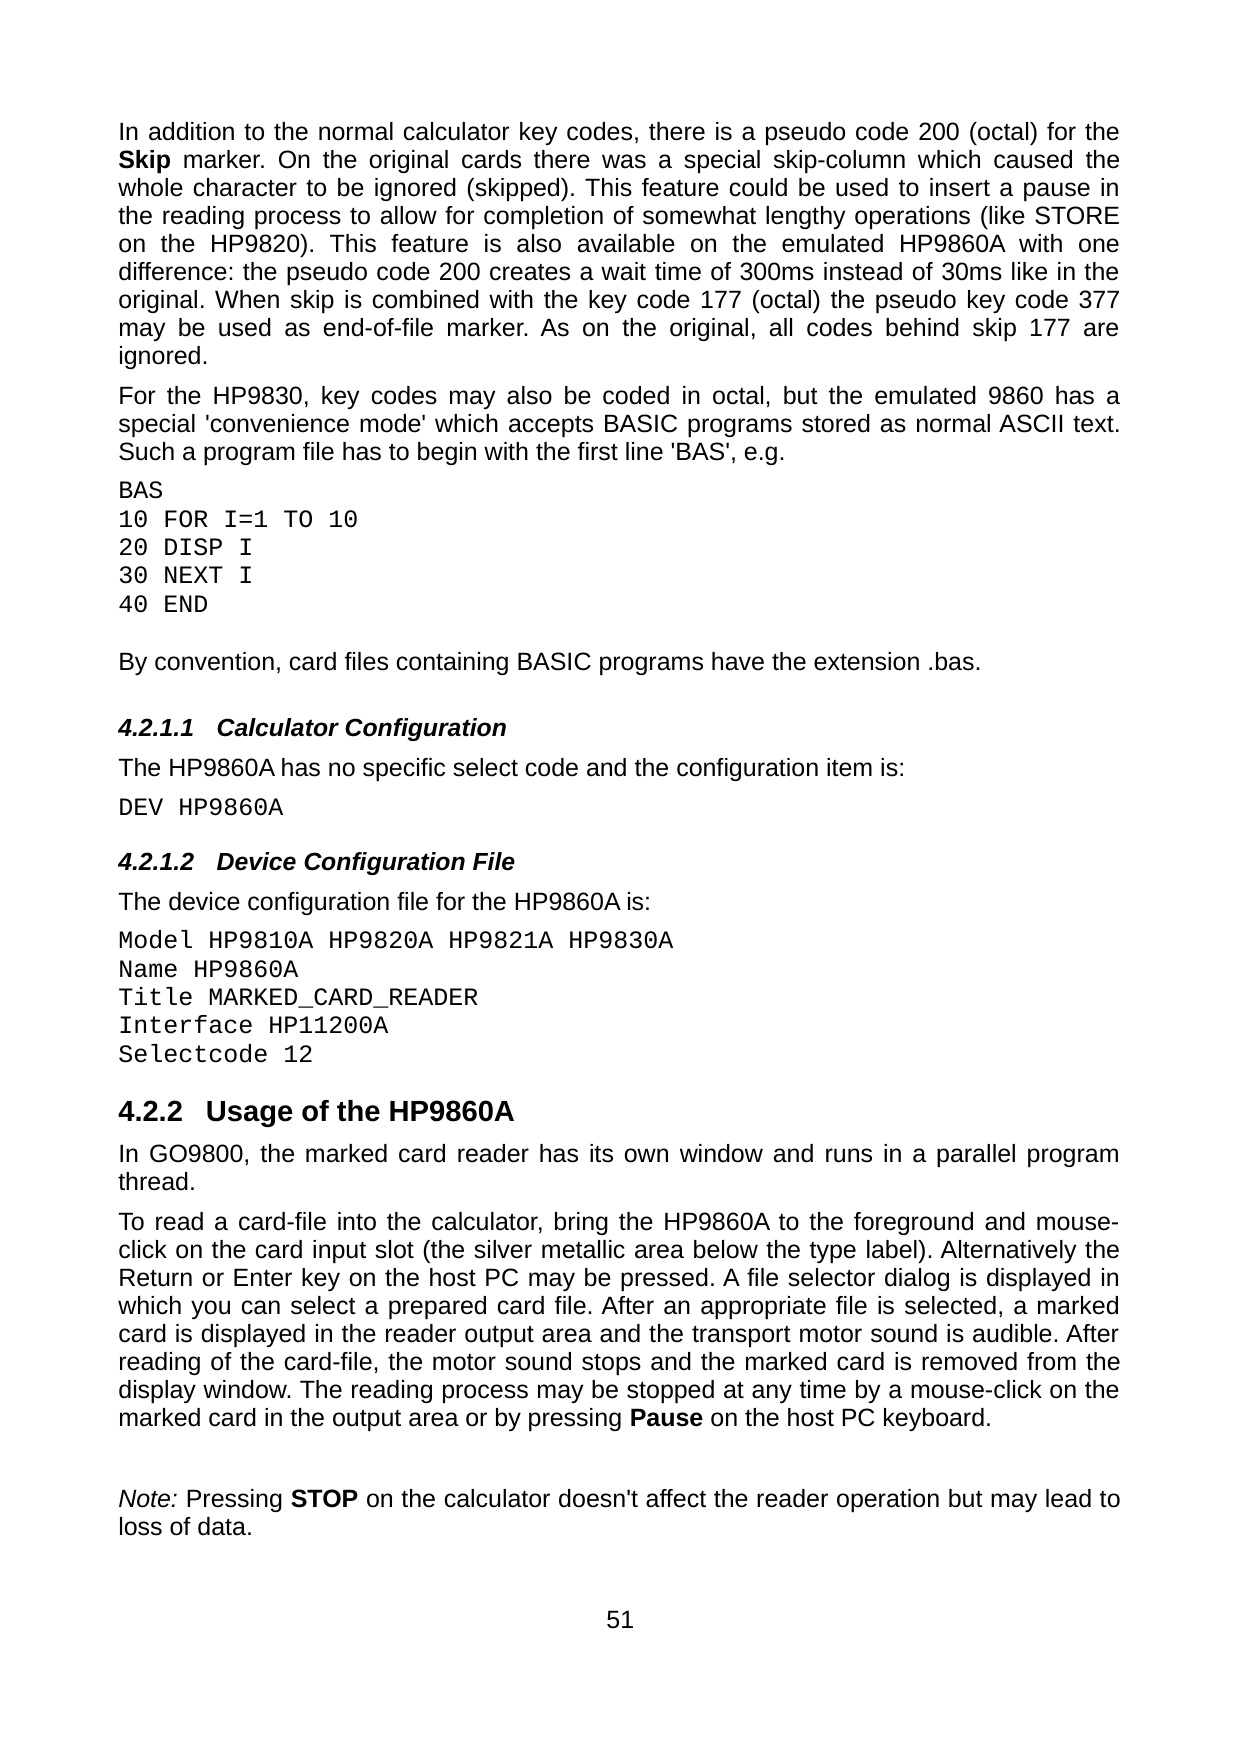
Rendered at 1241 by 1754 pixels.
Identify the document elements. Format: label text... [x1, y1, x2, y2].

subtitle Device Configuration File [118, 847, 1122, 875]
text 20 DISP I [118, 535, 1122, 563]
text Note: Pressing STOP on the calculator doesn't affect the reader operation but may lead to loss of data. [118, 1484, 1122, 1540]
text 40 END [118, 591, 1122, 620]
text Model HP9810A HP9820A HP9821A HP9830A [118, 928, 1122, 956]
text Selectcode 12 [118, 1041, 1122, 1070]
text Title MARKED_CARD_READER [118, 985, 1122, 1013]
subtitle Usage of the HP9860A [118, 1095, 1122, 1127]
subtitle Calculator Configuration [118, 713, 1122, 741]
text In addition to the normal calculator key codes, there is a pseudo code 200 (octal) for the Skip marker. On the original cards there was a special skip-column which caused the whole character to be ignored (skipped). This feature could be used to insert a pause in the reading process to allow for completion of somewhat lengthy operations (like STORE on the HP9820). This feature is also available on the emulated HP9860A with one difference: the pseudo code 200 creates a wait time of 300ms instead of 30ms like in the original. When skip is combined with the key code 177 (octal) the pseudo key code 377 may be used as end-of-file marker. As on the original, all codes behind skip 177 are ignored. [118, 118, 1122, 369]
text By convention, card files containing BASIC programs have the extension .bas. [118, 648, 1122, 676]
text Interface HP11200A [118, 1013, 1122, 1041]
text DEV HP9860A [118, 794, 1122, 822]
text In GO9800, the marked card reader has its own window and runs in a parallel program thread. [118, 1140, 1122, 1196]
text The HP9860A has no specific select code and the configuration item is: [118, 754, 1122, 782]
text To read a card-file into the calculator, bring the HP9860A to the foreground and mouse-click on the card input slot (the silver metallic area below the type label). Alternatively the Return or Enter key on the host PC may be pressed. A file selector dialog is displayed in which you can select a prepared card file. After an appropriate file is selected, a marked card is displayed in the reader output area and the transport motor sound is audible. After reading of the card-file, the motor sound stops and the marked card is removed from the display window. The reading process may be stopped at any time by a mouse-click on the marked card in the output area or by pressing Pause on the host PC keyboard. [118, 1208, 1122, 1432]
text BAS [118, 478, 1122, 506]
text Name HP9860A [118, 956, 1122, 985]
text 30 NEXT I [118, 563, 1122, 591]
text 10 FOR I=1 TO 10 [118, 506, 1122, 535]
text The device configuration file for the HP9860A is: [118, 888, 1122, 916]
text For the HP9830, key codes may also be coded in octal, but the emulated 9860 has a special 'convenience mode' which accepts BASIC programs stored as normal ASCII text. Such a program file has to begin with the first line 'BAS', e.g. [118, 382, 1122, 466]
